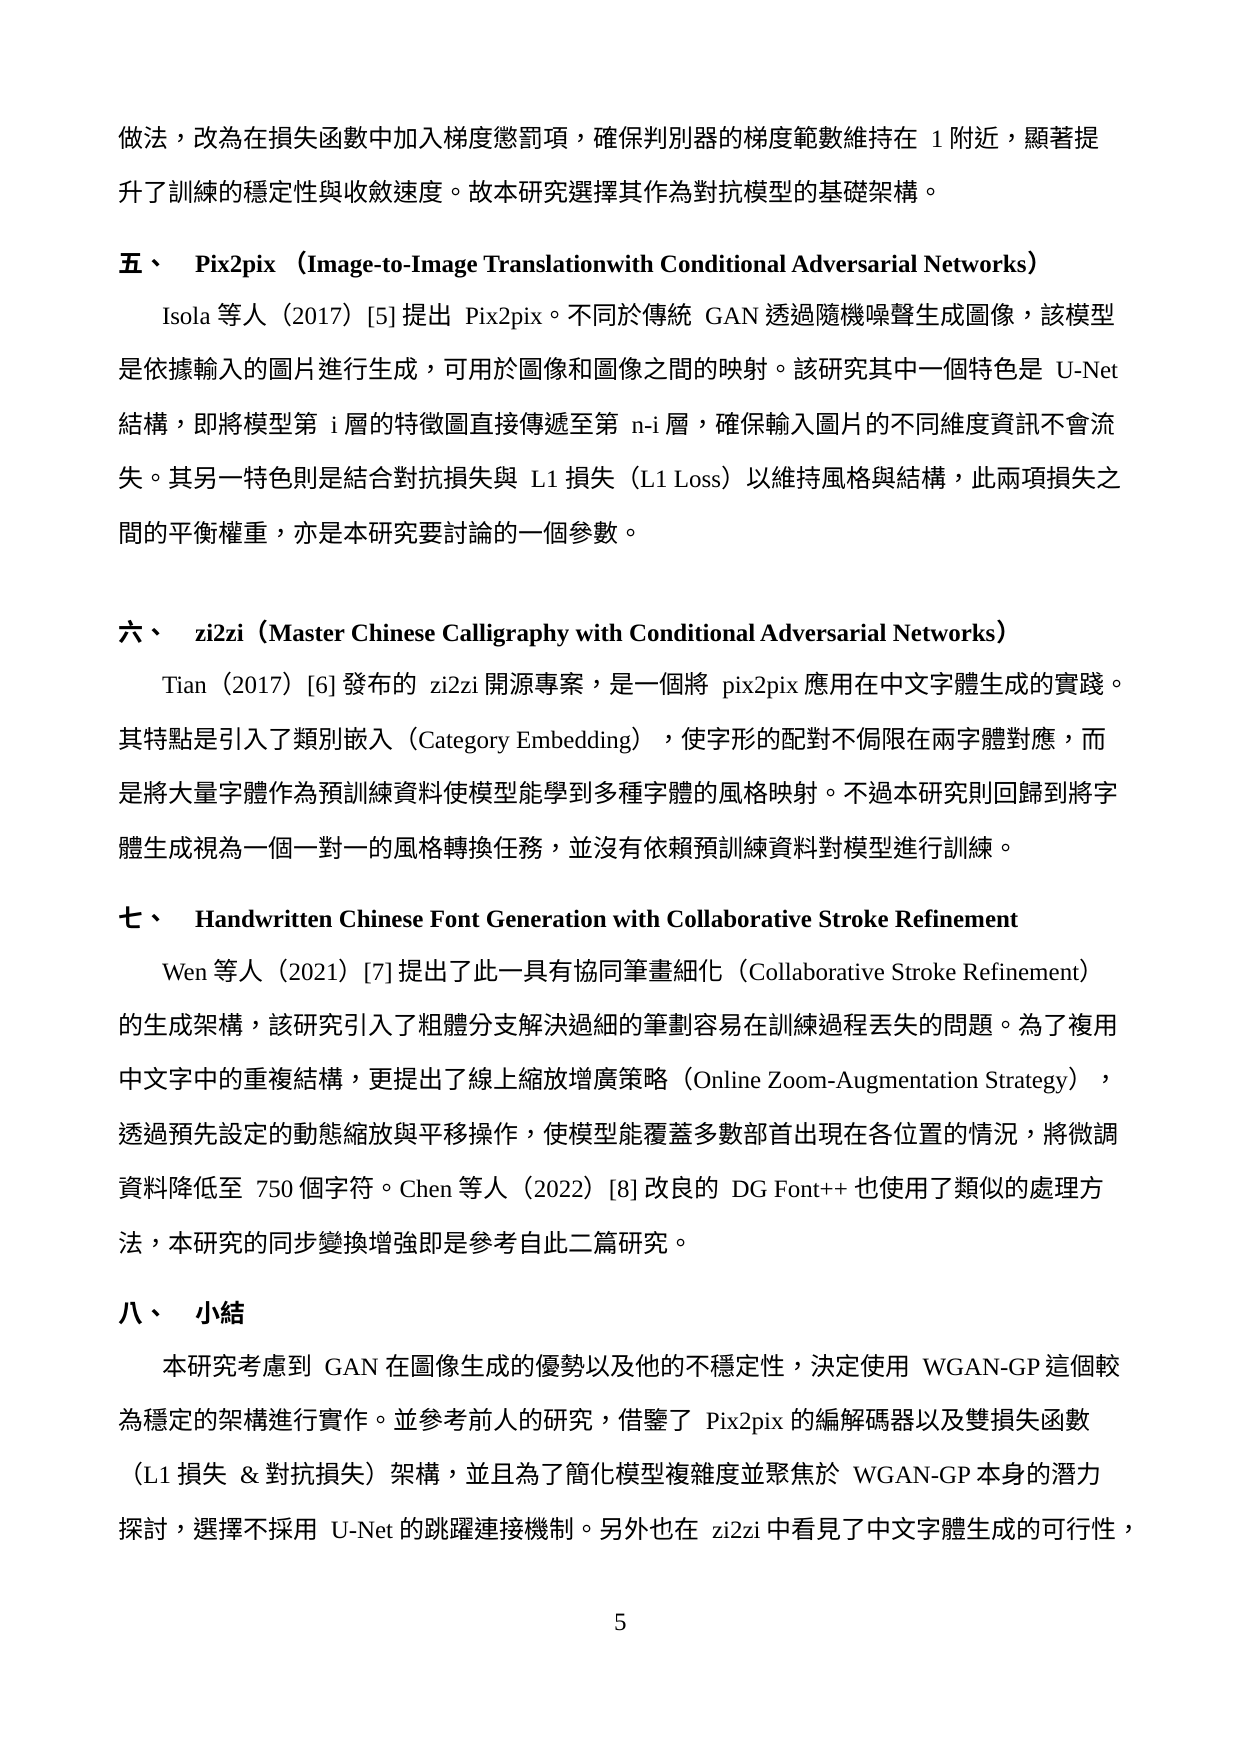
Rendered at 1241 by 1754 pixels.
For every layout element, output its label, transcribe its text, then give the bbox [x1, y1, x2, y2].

text 本研究考慮到 GAN 在圖像生成的優勢以及他的不穩定性，決定使用 WGAN-GP 這個較為穩定的架構進行實作。並參考前人的研究，借鑒了 Pix2pix 的編解碼器以及雙損失函數（L1 損失 & 對抗損失）架構，並且為了簡化模型複雜度並聚焦於 WGAN-GP 本身的潛力探討，選擇不採用 U-Net 的跳躍連接機制。另外也在 zi2zi 中看見了中文字體生成的可行性，並選擇將字體生成聚焦回一對一的風格轉換，不透過預訓練資料進行訓練。最後從 Wen 等人（2021）[7] 的研究中得到了同步變換增強的參考，並嘗試加入了旋轉及遮罩等操作。 [118, 1346, 1122, 1546]
text Wen 等人（2021）[7] 提出了此一具有協同筆畫細化（Collaborative Stroke Refinement）的生成架構，該研究引入了粗體分支解決過細的筆劃容易在訓練過程丟失的問題。為了複用中文字中的重複結構，更提出了線上縮放增廣策略（Online Zoom-Augmentation Strategy），透過預先設定的動態縮放與平移操作，使模型能覆蓋多數部首出現在各位置的情況，將微調資料降低至 750 個字符。Chen 等人（2022）[8] 改良的 DG Font++ 也使用了類似的處理方法，本研究的同步變換增強即是參考自此二篇研究。 [118, 951, 1122, 1259]
text Isola 等人（2017）[5] 提出 Pix2pix。不同於傳統 GAN 透過隨機噪聲生成圖像，該模型是依據輸入的圖片進行生成，可用於圖像和圖像之間的映射。該研究其中一個特色是 U-Net 結構，即將模型第 i 層的特徵圖直接傳遞至第 n-i 層，確保輸入圖片的不同維度資訊不會流失。其另一特色則是結合對抗損失與 L1 損失（L1 Loss）以維持風格與結構，此兩項損失之間的平衡權重，亦是本研究要討論的一個參數。 [118, 296, 1122, 549]
text 做法，改為在損失函數中加入梯度懲罰項，確保判別器的梯度範數維持在 1 附近，顯著提升了訓練的穩定性與收斂速度。故本研究選擇其作為對抗模型的基礎架構。 [118, 118, 1122, 209]
text Tian（2017）[6] 發布的 zi2zi 開源專案，是一個將 pix2pix 應用在中文字體生成的實踐。其特點是引入了類別嵌入（Category Embedding），使字形的配對不侷限在兩字體對應，而是將大量字體作為預訓練資料使模型能學到多種字體的風格映射。不過本研究則回歸到將字體生成視為一個一對一的風格轉換任務，並沒有依賴預訓練資料對模型進行訓練。 [118, 665, 1122, 864]
subtitle Pix2pix （Image-to-Image Translationwith Conditional Adversarial Networks） [118, 243, 1122, 279]
subtitle 小結 [118, 1294, 1122, 1330]
subtitle Handwritten Chinese Font Generation with Collaborative Stroke Refinement [118, 899, 1122, 935]
subtitle zi2zi（Master Chinese Calligraphy with Conditional Adversarial Networks） [118, 612, 1122, 649]
